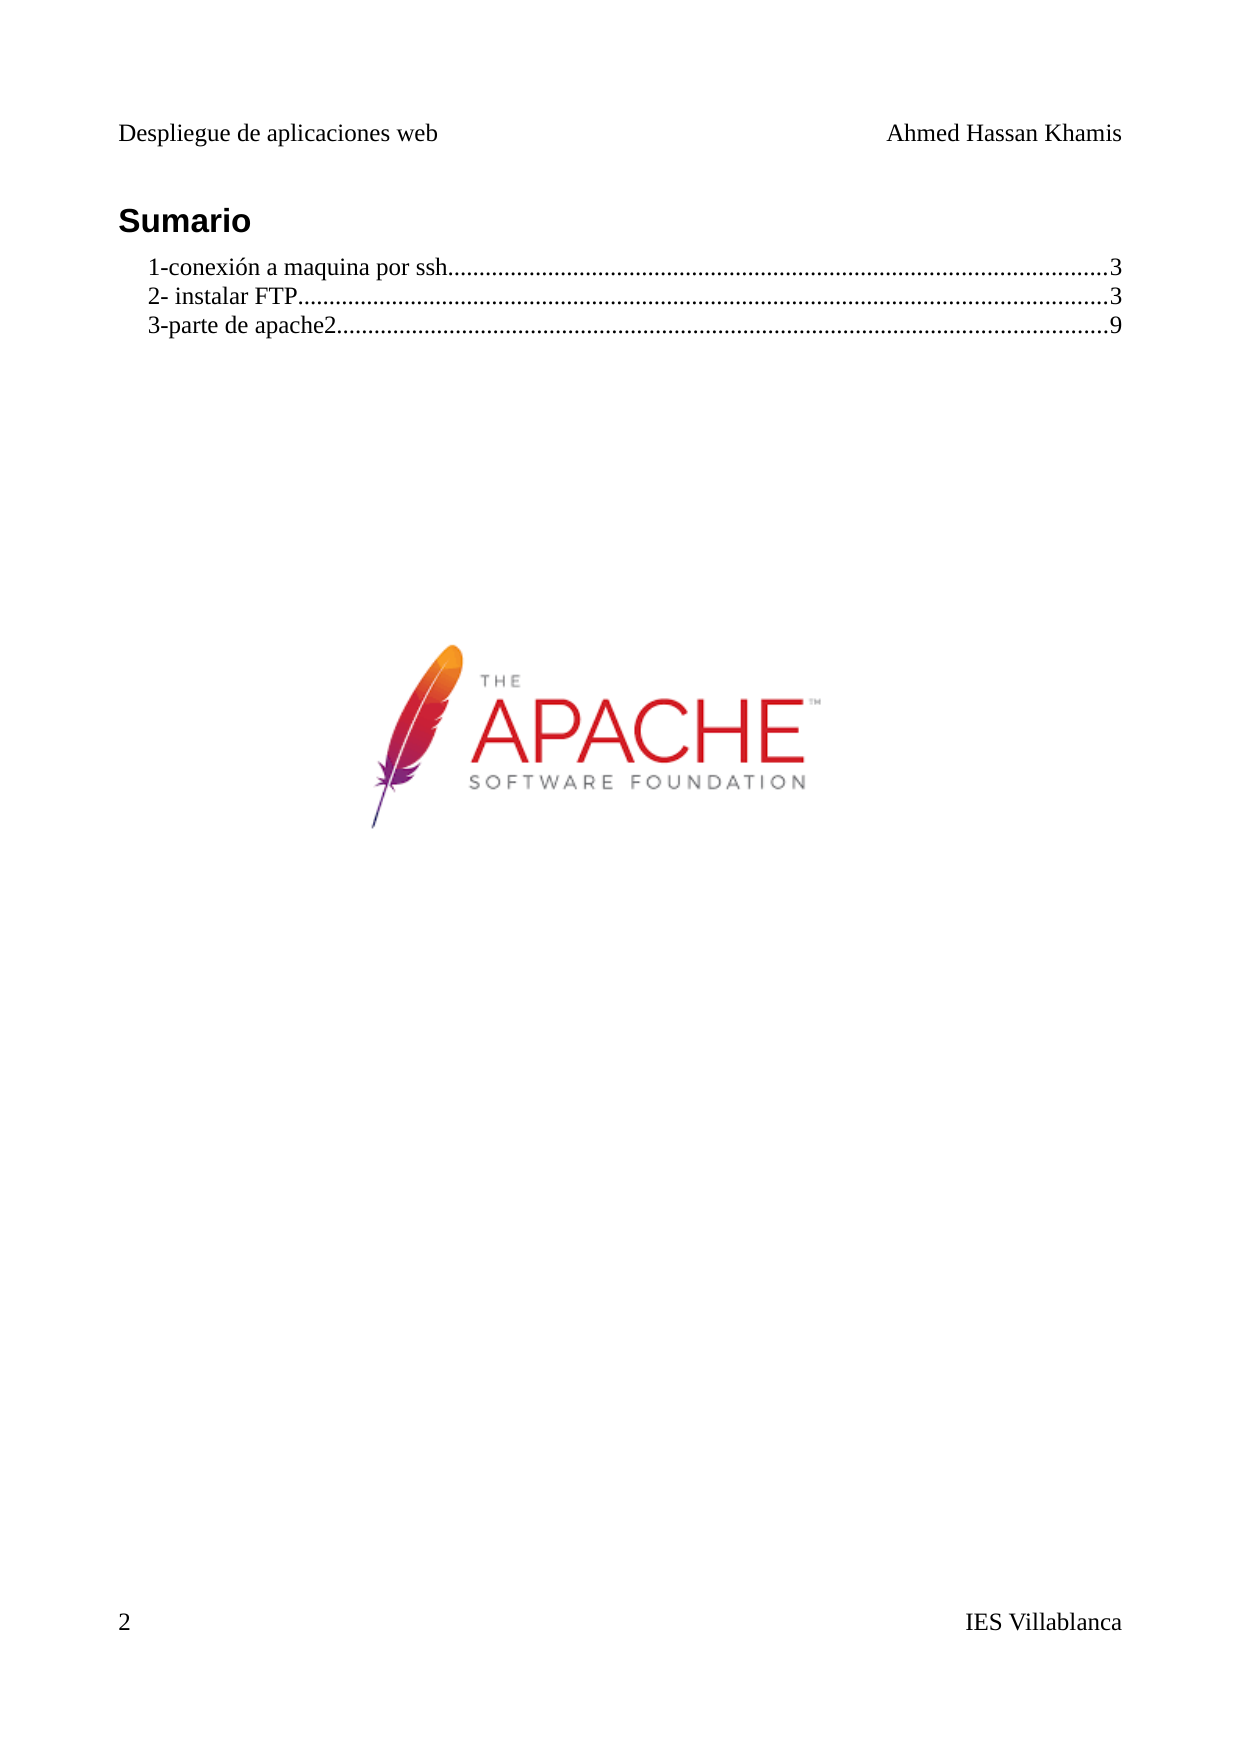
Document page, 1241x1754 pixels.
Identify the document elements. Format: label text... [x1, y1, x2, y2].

picture [347, 614, 849, 860]
text 2- instalar FTP 3 [148, 281, 1122, 310]
subtitle Sumario [118, 201, 1122, 240]
text 1-conexión a maquina por ssh 3 [148, 252, 1122, 281]
text 3-parte de apache2 9 [148, 310, 1122, 338]
